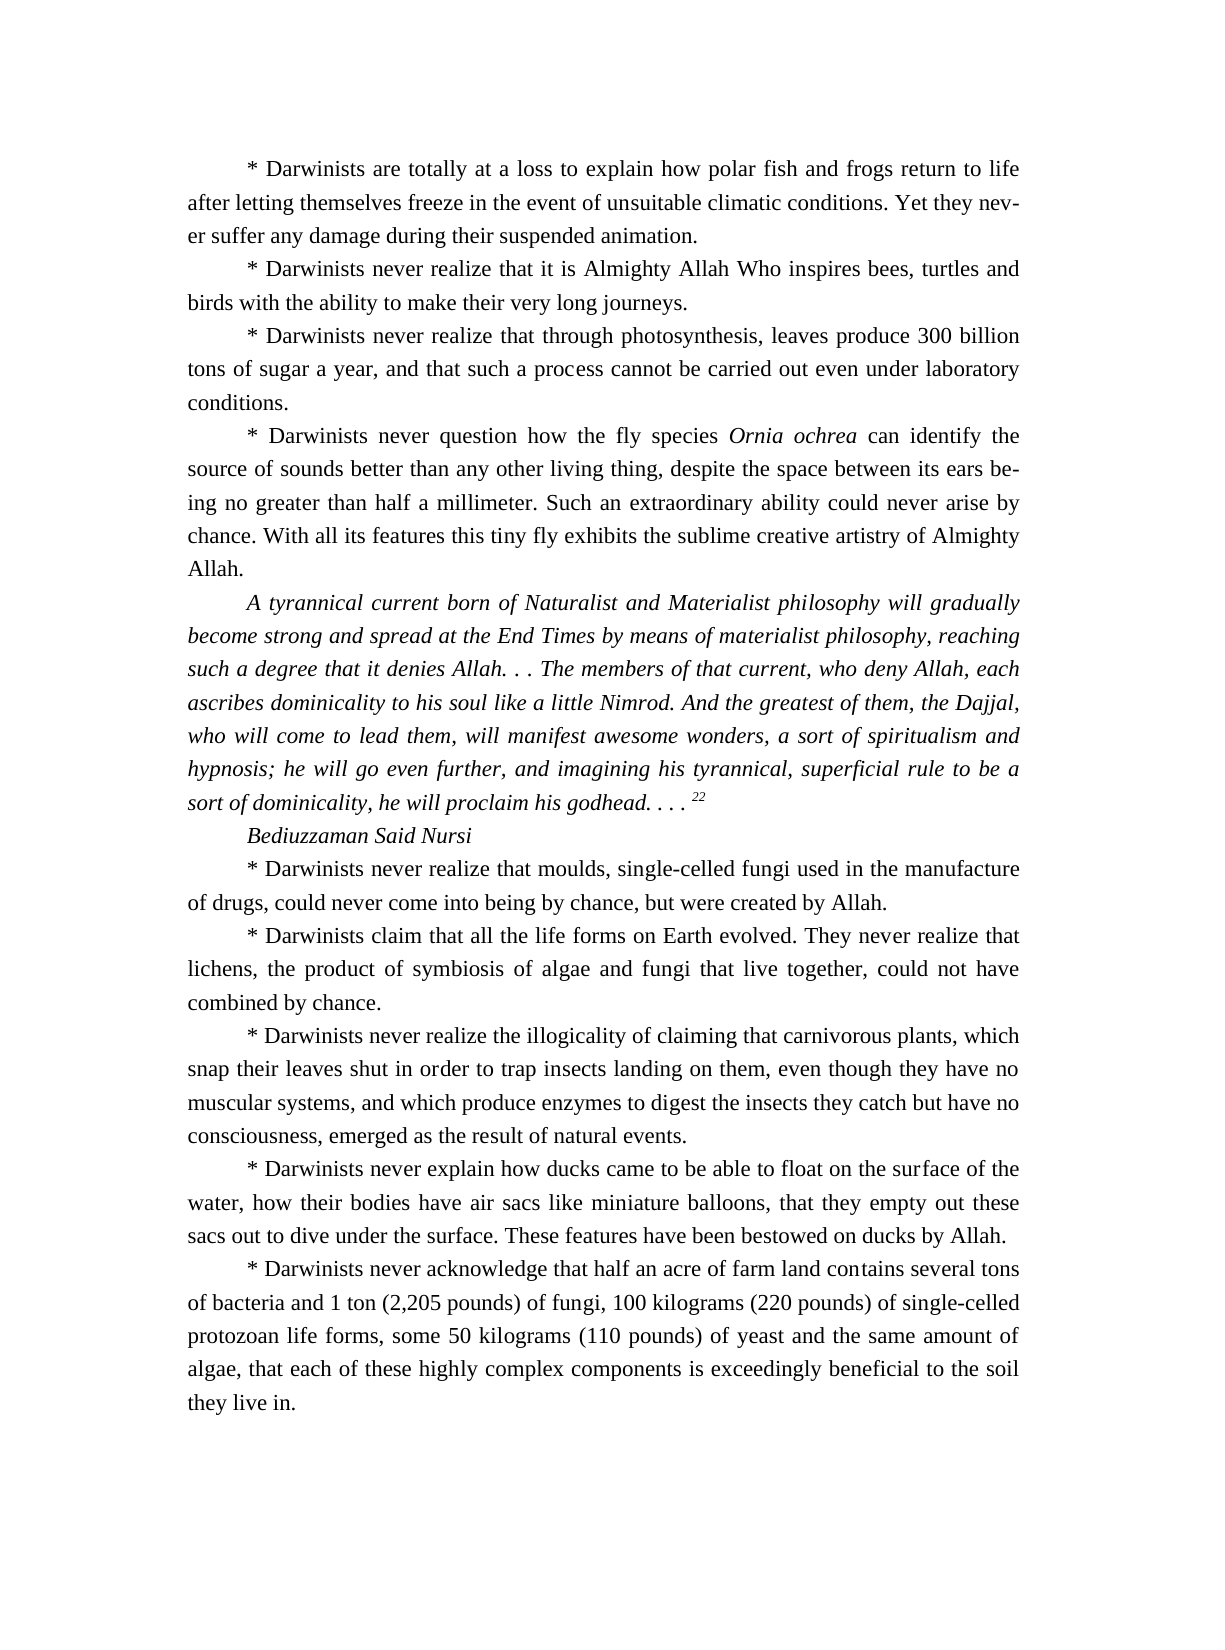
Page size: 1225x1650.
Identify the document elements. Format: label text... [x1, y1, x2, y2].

text * Darwinists claim that all the life forms on Earth evolved. They nev­er re­al­ize that li­chens, the prod­uct of sym­bi­o­sis of al­gae and fun­gi that live to­geth­er, could not have com­bined by chance. [187, 917, 1020, 1017]
text * Darwinists nev­er re­al­ize that through pho­to­syn­the­sis, leaves pro­duce 300 bil­lion tons of sug­ar a year, and that such a proc­ess can­not be car­ried out even un­der lab­o­ra­to­ry con­di­tions. [187, 317, 1020, 417]
text * Darwinists nev­er re­al­ize the il­log­i­cal­i­ty of claim­ing that car­niv­o­rous plants, which snap their leaves shut in or­der to trap in­sects land­ing on them, even though they have no mus­cu­lar sys­tems, and which pro­duce en­zymes to di­gest the in­sects they catch but have no con­scious­ness, emerged as the re­sult of nat­u­ral events. [187, 1017, 1020, 1150]
text * Darwinists nev­er ex­plain how ducks came to be able to float on the sur­face of the wa­ter, how their bod­ies have air sacs like min­i­a­ture bal­loons, that they emp­ty out these sacs out to dive un­der the sur­face. These fea­tures have been be­stowed on ducks by Allah. [187, 1150, 1020, 1250]
text * Darwinists nev­er ques­tion how the fly spe­cies Ornia ochrea can iden­ti­fy the source of sounds bet­ter than any oth­er liv­ing thing, de­spite the space be­tween its ears be­ing no great­er than half a mil­li­me­ter. Such an ex­traor­di­na­ry abil­i­ty could nev­er arise by chance. With all its fea­tures this ti­ny fly ex­hib­its the sub­lime cre­a­tive art­ist­ry of Almighty Allah. [187, 417, 1020, 583]
text * Darwinists are to­tal­ly at a loss to ex­plain how po­lar fish and frogs re­turn to life aft­er let­ting them­selves freeze in the event of un­suit­a­ble cli­mat­ic con­di­tions. Yet they nev­er suf­fer any dam­age dur­ing their sus­pend­ed an­i­ma­tion. [187, 150, 1020, 250]
text A ty­ran­ni­cal cur­rent born of Naturalist and Materialist phi­los­o­phy will grad­u­al­ly be­come strong and spread at the End Times by means of ma­te­ri­al­ist phi­los­o­phy, reach­ing such a de­gree that it de­nies Allah. . . The mem­bers of that cur­rent, who de­ny Allah, each as­cribes do­min­i­cal­i­ty to his soul like a lit­tle Nimrod. And the great­est of them, the Dajjal, who will come to lead them, will man­i­fest awe­some wond­ers, a sort of spir­it­u­al­ism and hyp­no­sis; he will go even fur­ther, and im­ag­in­ing his ty­ran­ni­cal, su­per­fi­cial rule to be a sort of do­min­i­cal­i­ty, he will pro­claim his god­head. . . . 22 [187, 583, 1020, 817]
text Bediuzzaman Said Nursi [187, 817, 1020, 850]
text * Darwinists nev­er re­al­ize that moulds, sin­gle-celled fun­gi used in the man­u­fac­ture of drugs, could nev­er come in­to be­ing by chance, but were cre­at­ed by Allah. [187, 850, 1020, 917]
text * Darwinists nev­er ac­knowl­edge that half an acre of farm land con­tains sev­er­al tons of bac­te­ria and 1 ton (2,205 pounds) of fun­gi, 100 kil­o­grams (220 pounds) of sin­gle-celled pro­to­zo­an life forms, some 50 kil­o­grams (110 pounds) of yeast and the same amount of al­gae, that each of these high­ly com­plex com­po­nents is ex­ceed­ing­ly ben­e­fi­cial to the soil they live in. [187, 1250, 1020, 1417]
text * Darwinists nev­er re­al­ize that it is Almighty Allah Who in­spires bees, tur­tles and birds with the abil­i­ty to make their very long jour­neys. [187, 250, 1020, 317]
